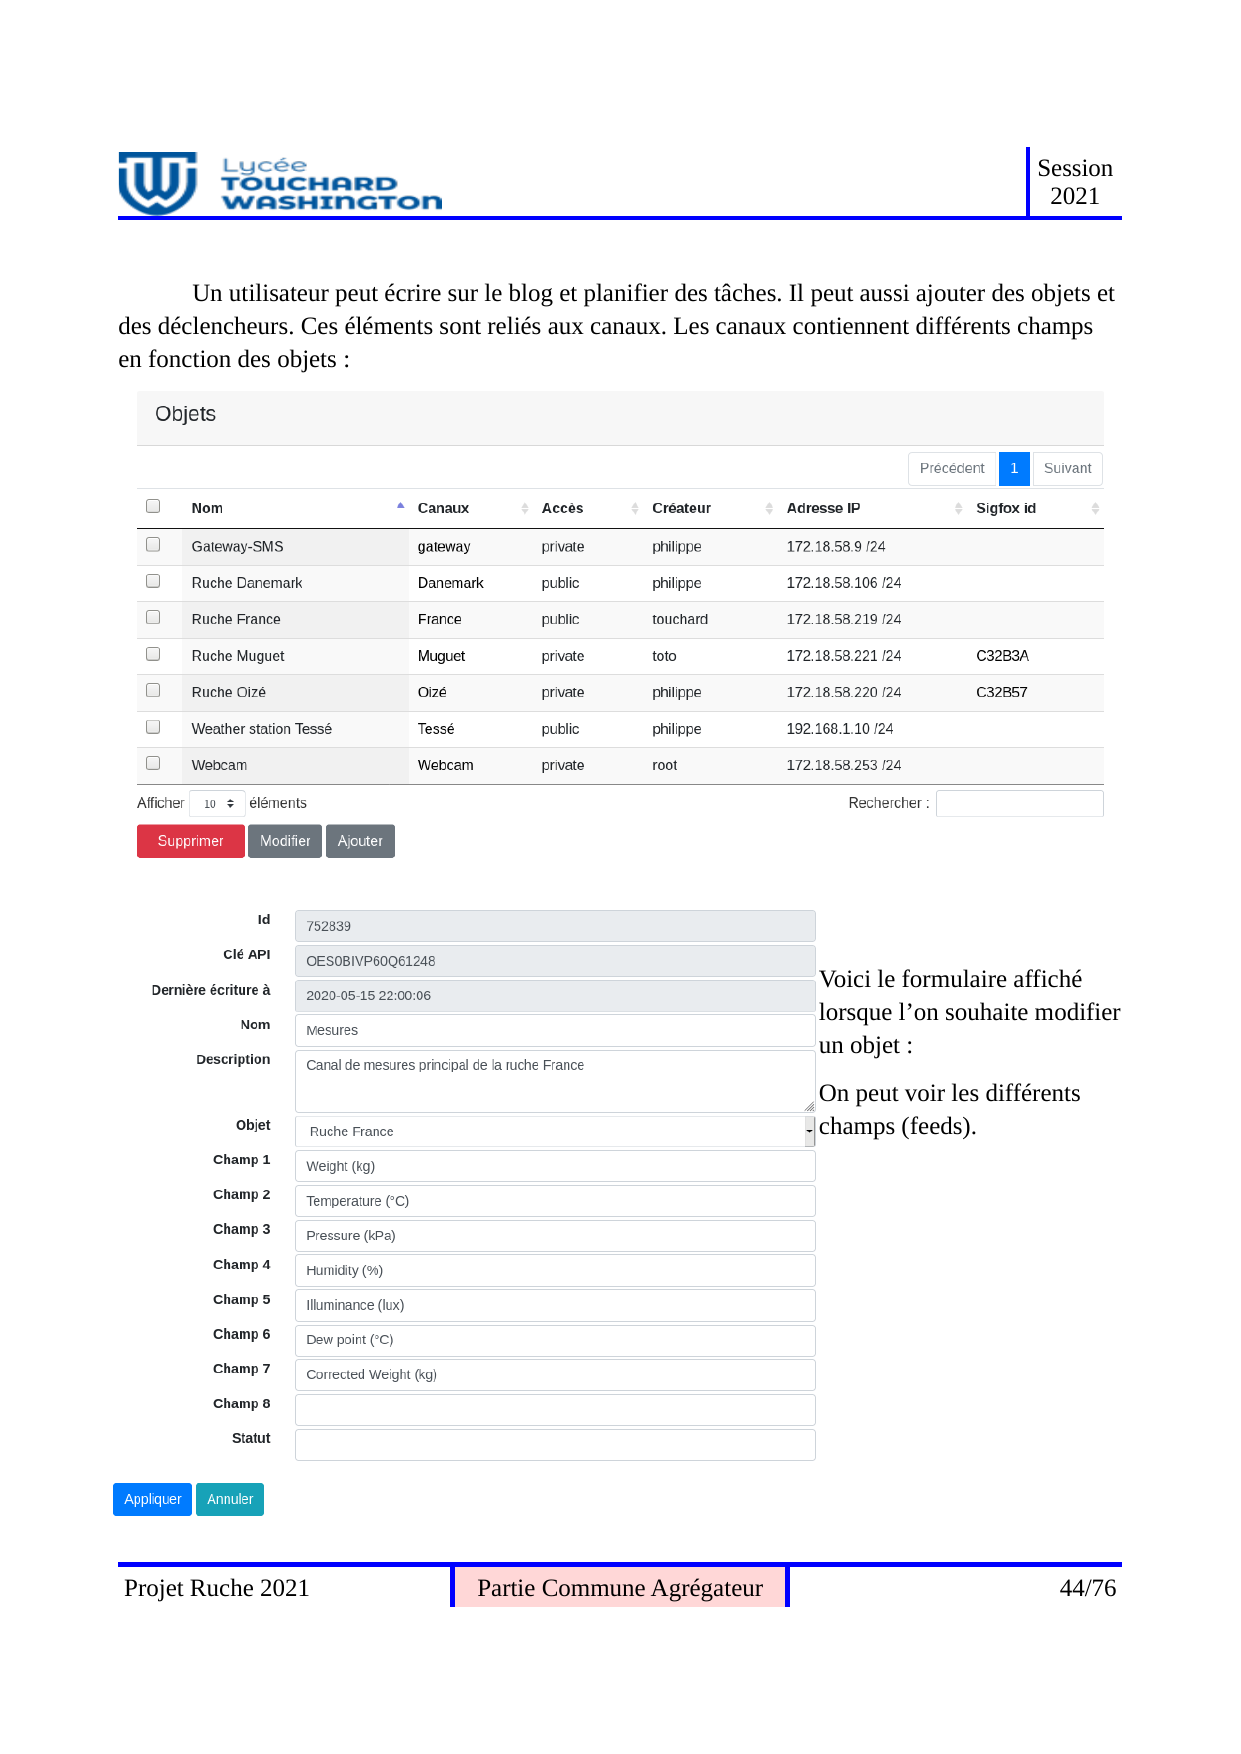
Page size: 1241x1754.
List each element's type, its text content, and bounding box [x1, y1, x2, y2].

text Un utilisateur peut écrire sur le blog et planifier des tâches. Il peut aussi ajouter des objets et des déclencheurs. Ces éléments sont reliés aux canaux. Les canaux contiennent différents champs en fonction des objets : [118, 278, 1122, 373]
picture [109, 906, 819, 1523]
picture [118, 383, 1123, 865]
picture [118, 152, 442, 216]
text Voici le formulaire affiché lorsque l’on souhaite modifier un objet : [819, 964, 1122, 1059]
text On peut voir les différents champs (feeds). [819, 1078, 1122, 1140]
